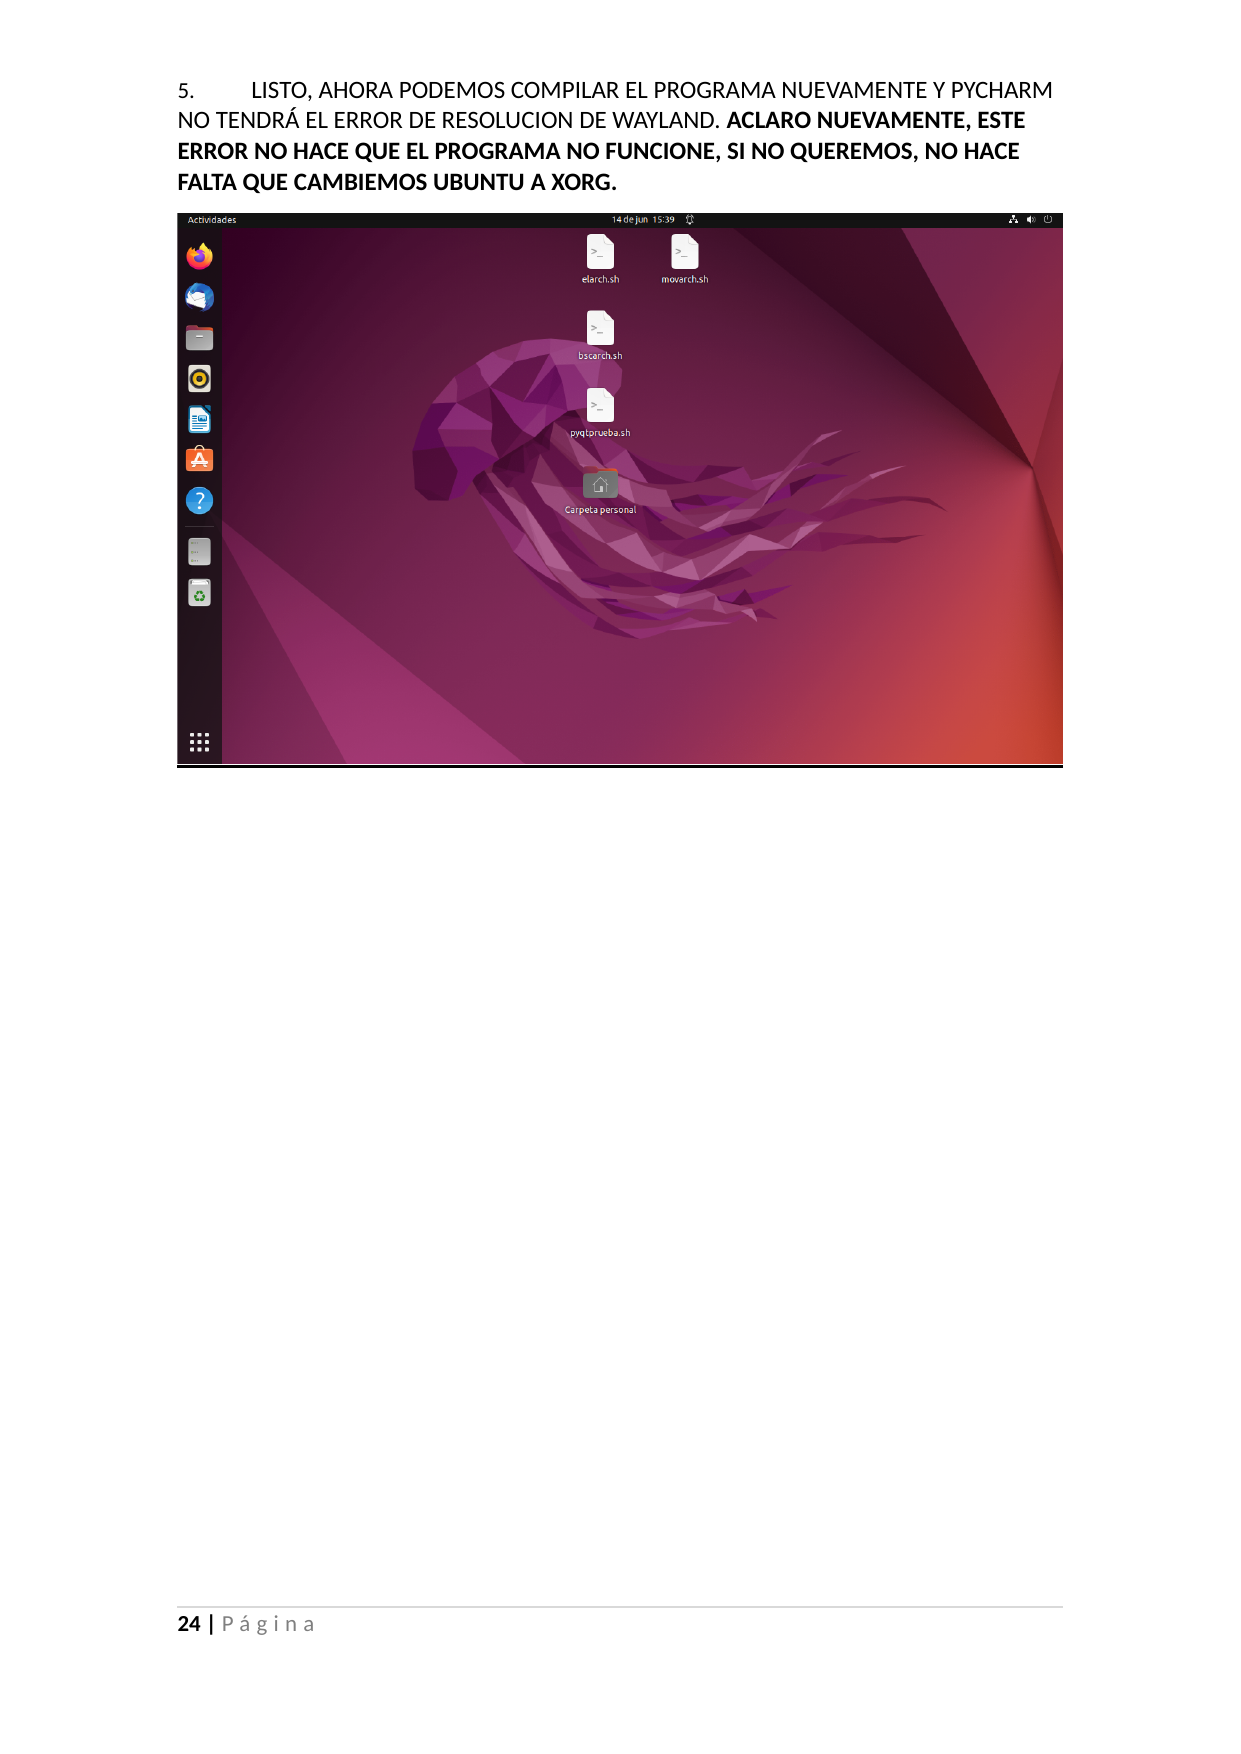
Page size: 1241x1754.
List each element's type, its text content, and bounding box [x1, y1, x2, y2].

list LISTO, AHORA PODEMOS COMPILAR EL PROGRAMA NUEVAMENTE Y PYCHARM NO TENDRÁ EL ERROR DE RESOLUCION DE WAYLAND. ACLARO NUEVAMENTE, ESTE ERROR NO HACE QUE EL PROGRAMA NO FUNCIONE, SI NO QUEREMOS, NO HACE FALTA QUE CAMBIEMOS UBUNTU A XORG. [177, 74, 1063, 196]
